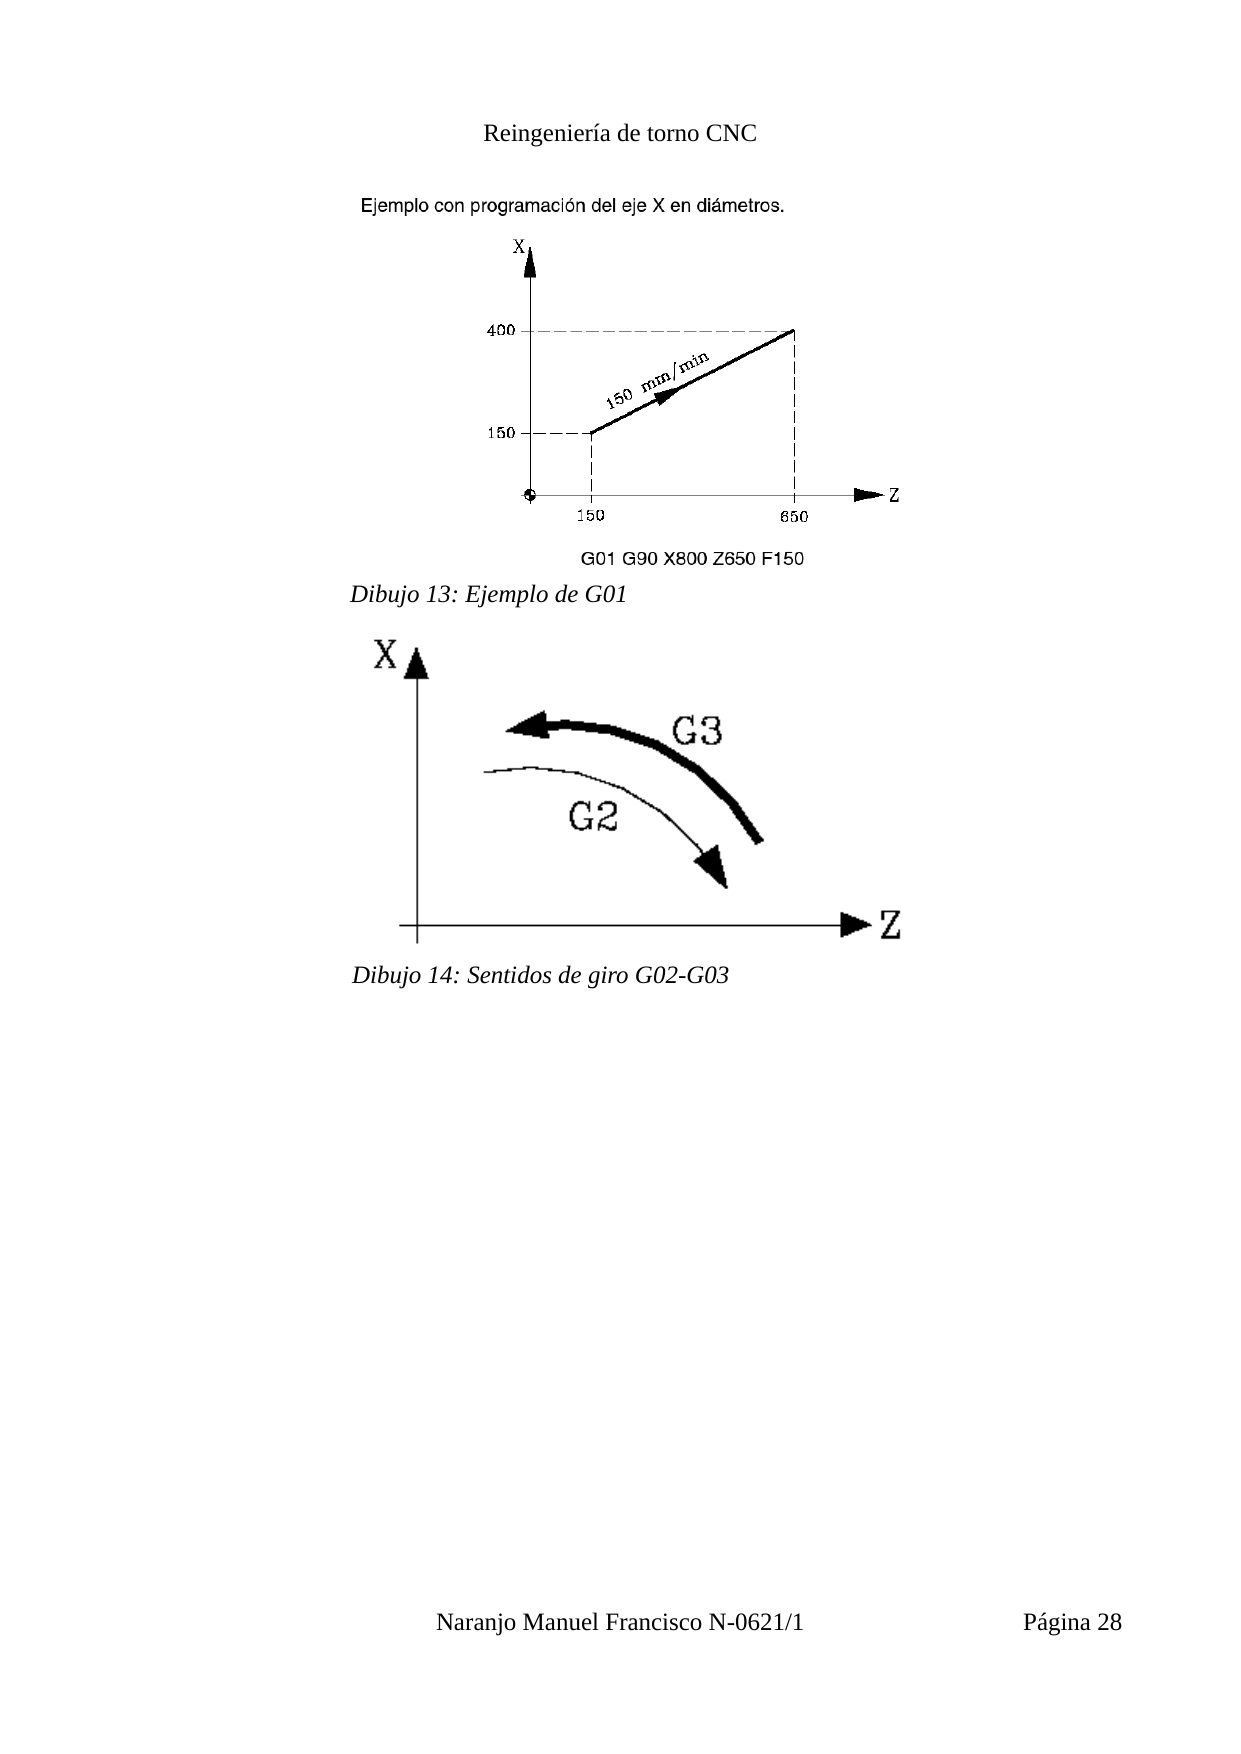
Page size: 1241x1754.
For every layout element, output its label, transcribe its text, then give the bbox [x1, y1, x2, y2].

text Dibujo 13: Ejemplo de G01 [350, 579, 921, 608]
text Dibujo 14: Sentidos de giro G02-G03 [352, 961, 919, 989]
picture [351, 626, 919, 961]
picture [350, 190, 921, 579]
